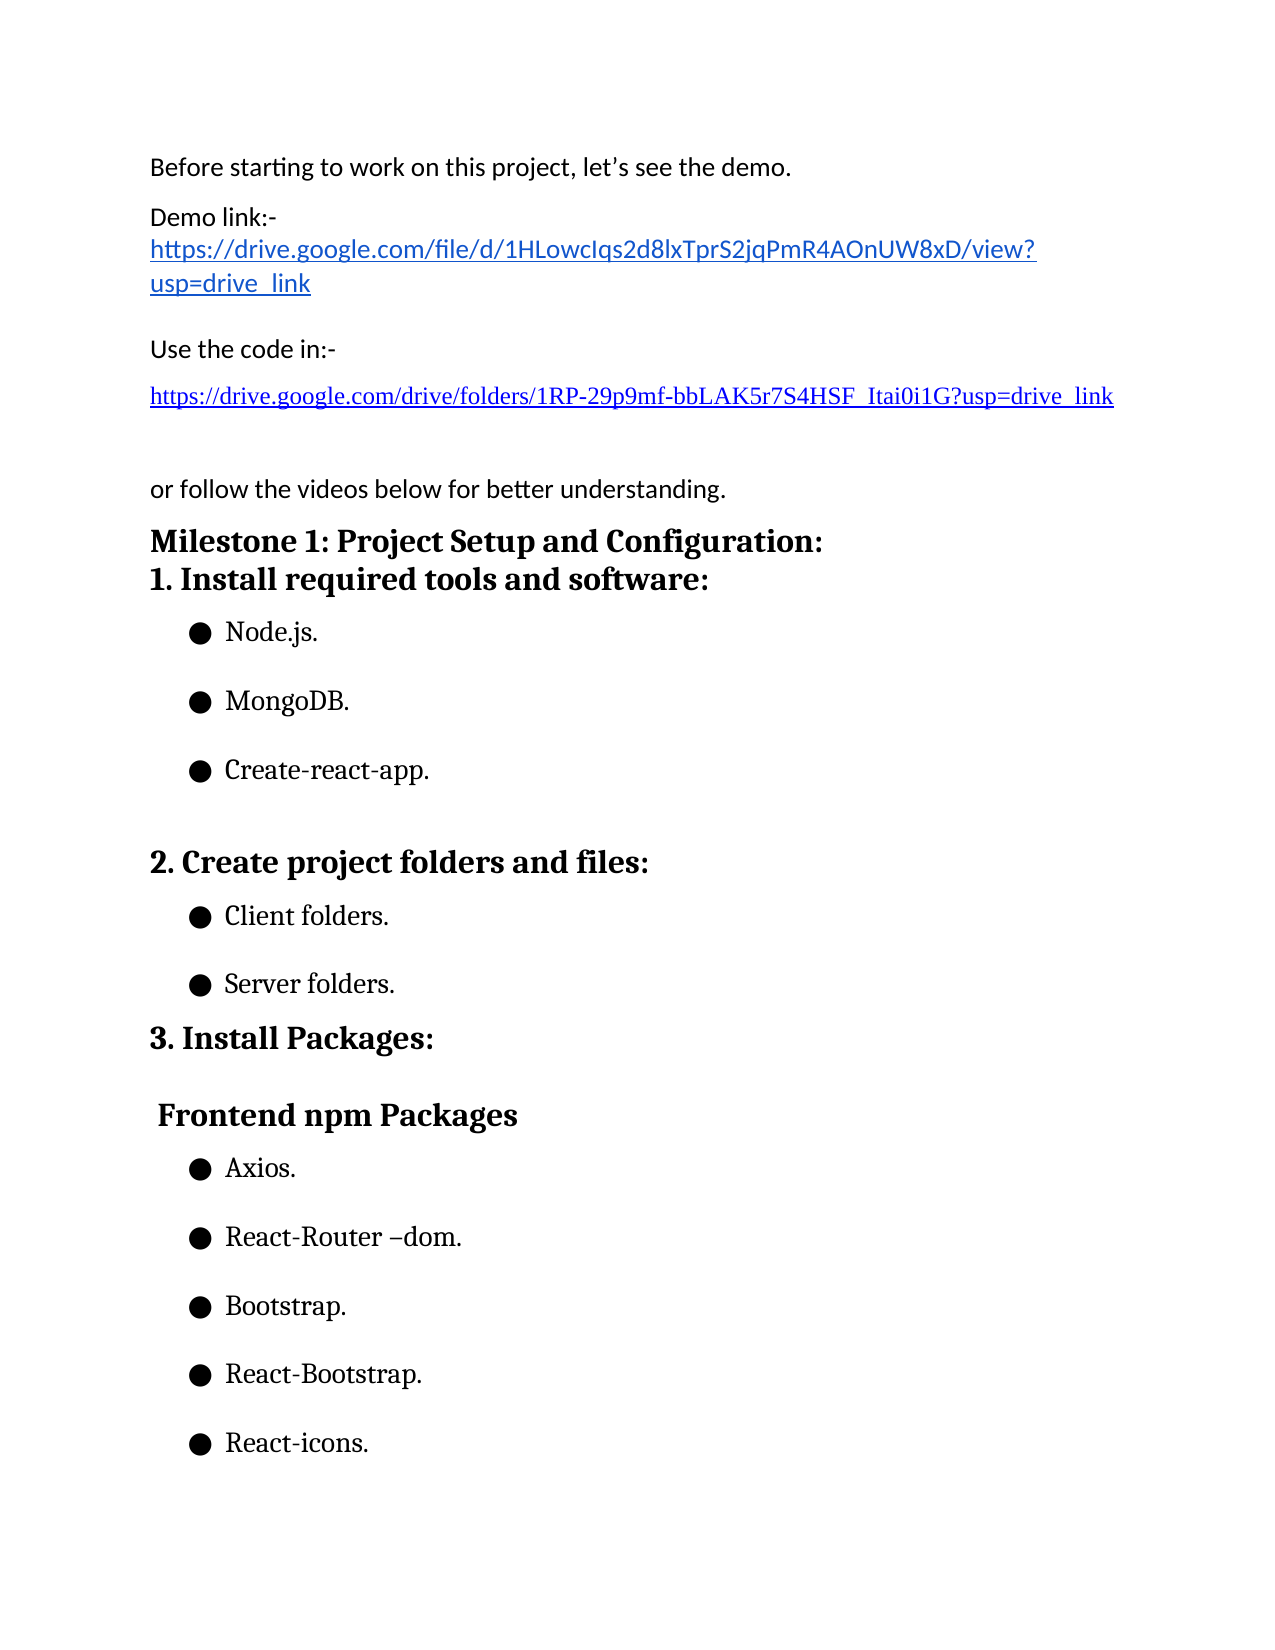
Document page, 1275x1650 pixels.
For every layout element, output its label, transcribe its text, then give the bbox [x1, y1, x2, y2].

text Milestone 1: Project Setup and Configuration: [150, 522, 1125, 560]
list Bootstrap. [187, 1272, 1125, 1332]
list Axios. [187, 1134, 1125, 1194]
text 1. Install required tools and software: [150, 560, 1125, 599]
text Frontend npm Packages [150, 1096, 1125, 1134]
list React-Bootstrap. [187, 1341, 1125, 1400]
text Demo link:- [150, 200, 1125, 233]
text Before starting to work on this project, let’s see the demo. [150, 150, 1125, 183]
list React-Router –dom. [187, 1203, 1125, 1263]
list Client folders. [187, 882, 1125, 942]
text Use the code in:- [150, 332, 1125, 365]
text or follow the videos below for better understanding. [150, 472, 1125, 505]
list Node.js. [187, 599, 1125, 658]
list React-icons. [187, 1409, 1125, 1469]
list Create-react-app. [187, 736, 1125, 796]
list Server folders. [187, 951, 1125, 1010]
text https://drive.google.com/drive/folders/1RP-29p9mf-bbLAK5r7S4HSF_Itai0i1G?usp=drive_link [150, 381, 1125, 410]
list MongoDB. [187, 667, 1125, 727]
text 3. Install Packages: [150, 1019, 1125, 1058]
text 2. Create project folders and files: [150, 843, 1125, 882]
text https://drive.google.com/file/d/1HLowcIqs2d8lxTprS2jqPmR4AOnUW8xD/view?usp=drive_link [150, 233, 1125, 299]
